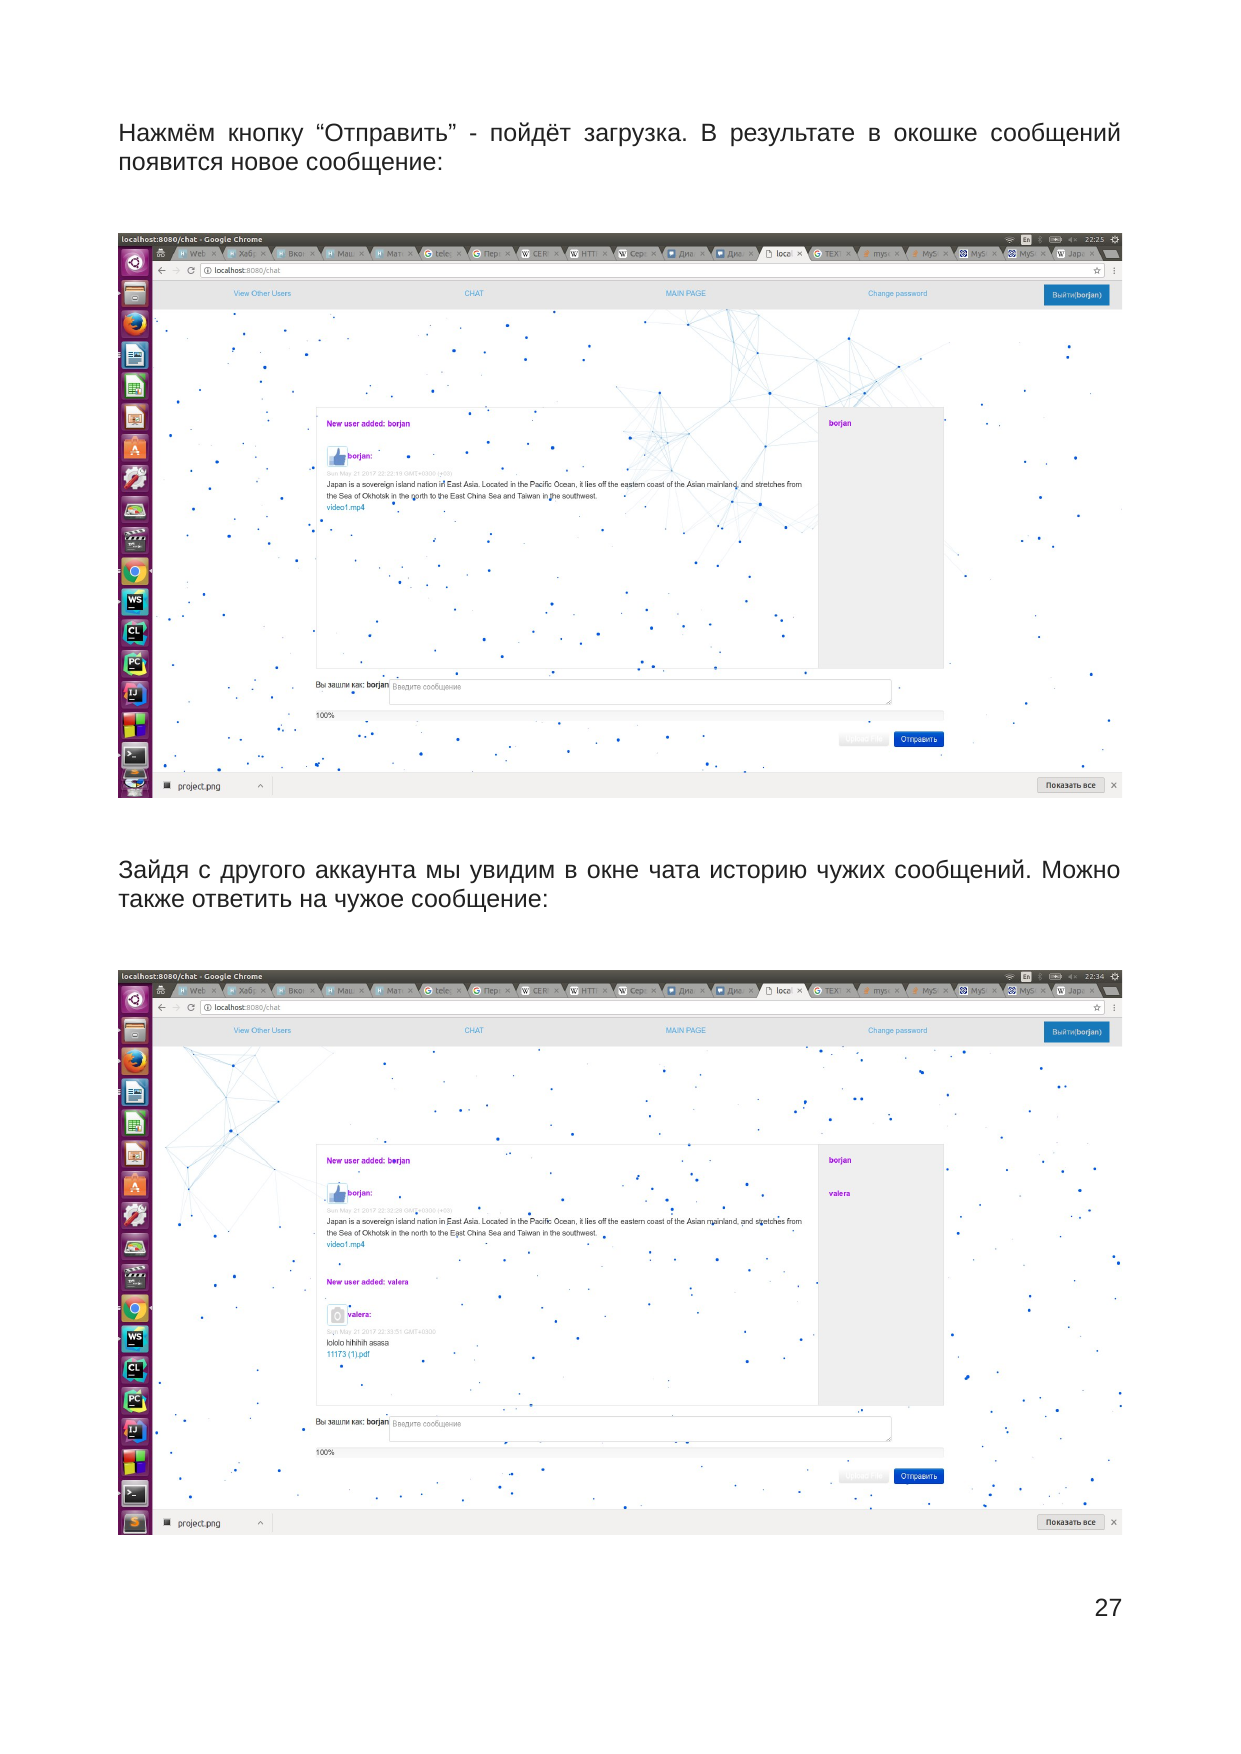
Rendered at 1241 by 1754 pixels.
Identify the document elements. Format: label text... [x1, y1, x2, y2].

picture [118, 970, 1123, 1535]
text Нажмём кнопку “Отправить” - пойдёт загрузка. В результате в окошке сообщений появится новое сообщение: [118, 118, 1122, 176]
text Зайдя с другого аккаунта мы увидим в окне чата историю чужих сообщений. Можно также ответить на чужое сообщение: [118, 855, 1122, 913]
text 27 [118, 1592, 1122, 1621]
picture [118, 233, 1123, 798]
